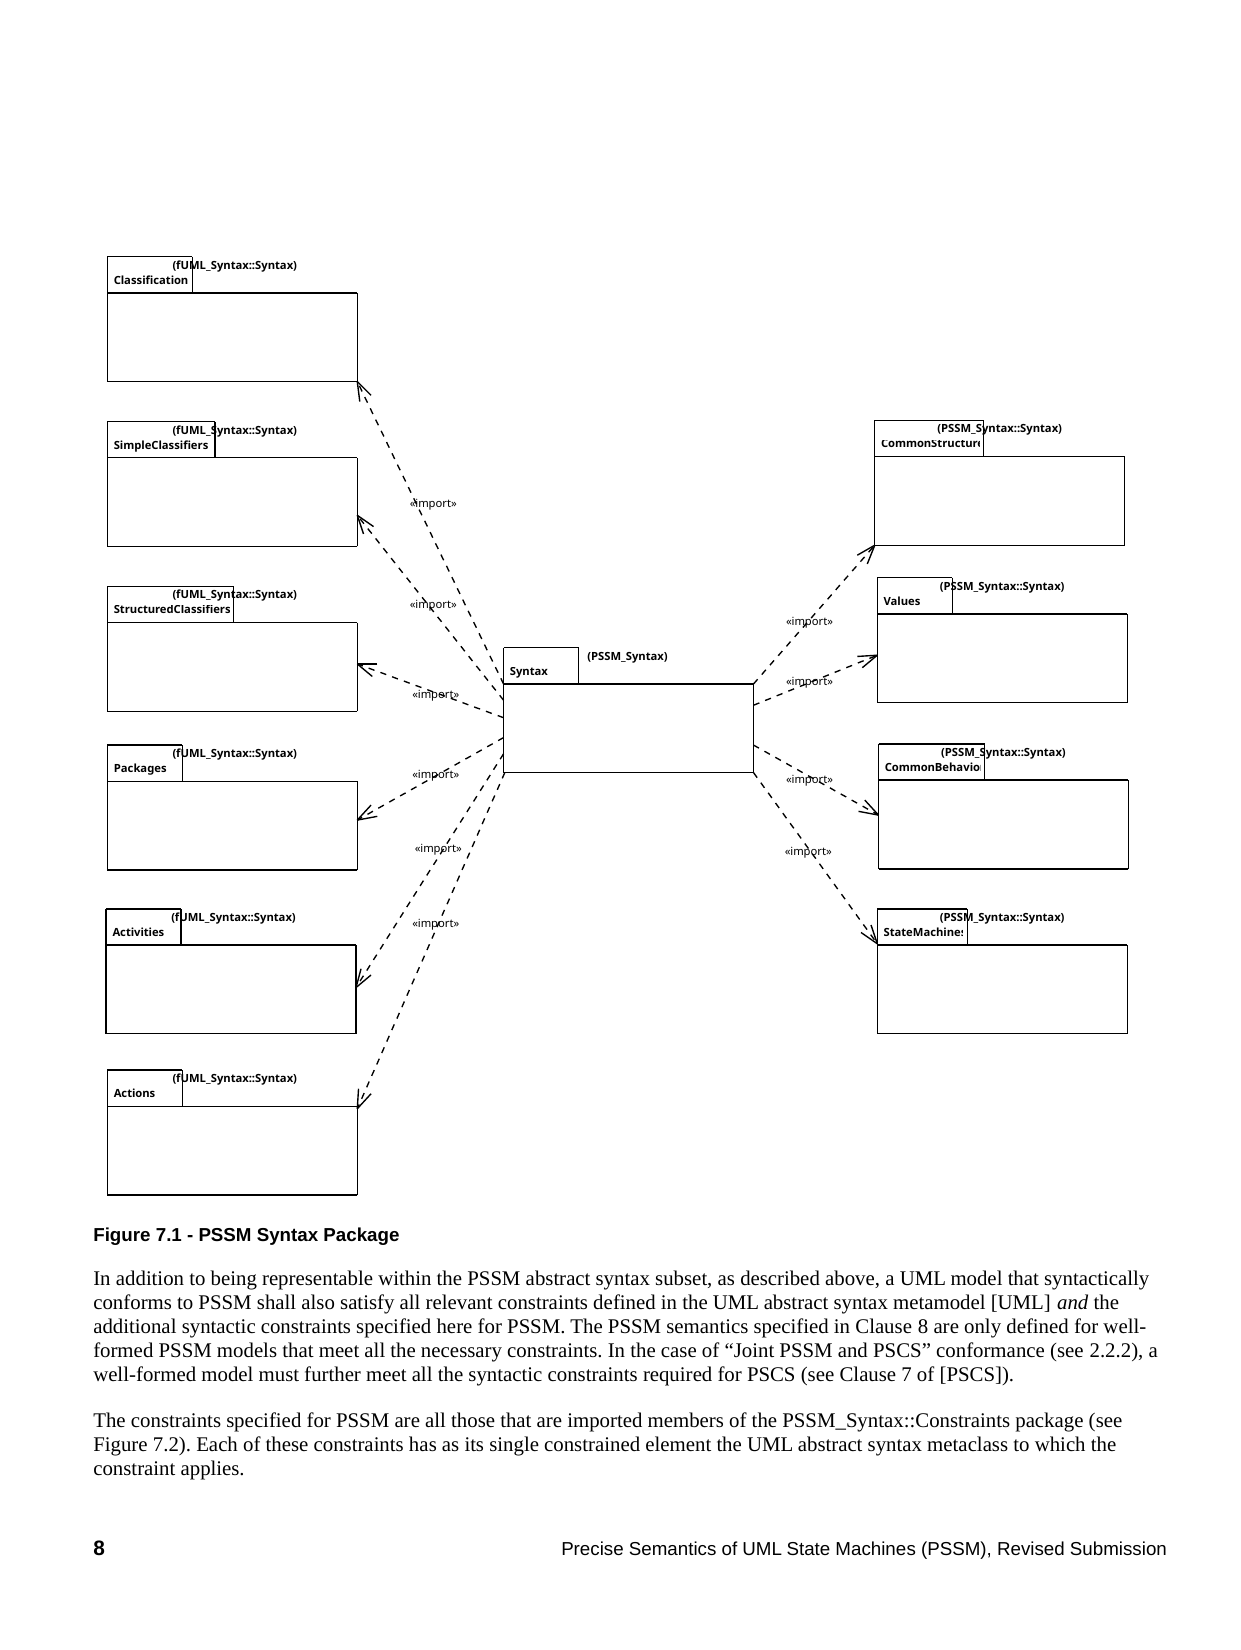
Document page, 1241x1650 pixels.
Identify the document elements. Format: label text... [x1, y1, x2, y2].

text The constraints specified for PSSM are all those that are imported members of the PSSM_Syntax::Constraints package (see Figure 7.2). Each of these constraints has as its single constrained element the UML abstract syntax metaclass to which the constraint applies. [93, 1407, 1164, 1480]
text In addition to being representable within the PSSM abstract syntax subset, as described above, a UML model that syntactically conforms to PSSM shall also satisfy all relevant constraints defined in the UML abstract syntax metamodel [UML] and the additional syntactic constraints specified here for PSSM. The PSSM semantics specified in Clause 8 are only defined for well-formed PSSM models that meet all the necessary constraints. In the case of “Joint PSSM and PSCS” conformance (see 2.2.2), a well-formed model must further meet all the syntactic constraints required for PSCS (see Clause 7 of [PSCS]). [93, 231, 1164, 1224]
text Figure 7.1 - PSSM Syntax Package [93, 1224, 1164, 1245]
text In addition to being representable within the PSSM abstract syntax subset, as described above, a UML model that syntactically conforms to PSSM shall also satisfy all relevant constraints defined in the UML abstract syntax metamodel [UML] and the additional syntactic constraints specified here for PSSM. The PSSM semantics specified in Clause 8 are only defined for well-formed PSSM models that meet all the necessary constraints. In the case of “Joint PSSM and PSCS” conformance (see 2.2.2), a well-formed model must further meet all the syntactic constraints required for PSCS (see Clause 7 of [PSCS]). [93, 1245, 1164, 1386]
